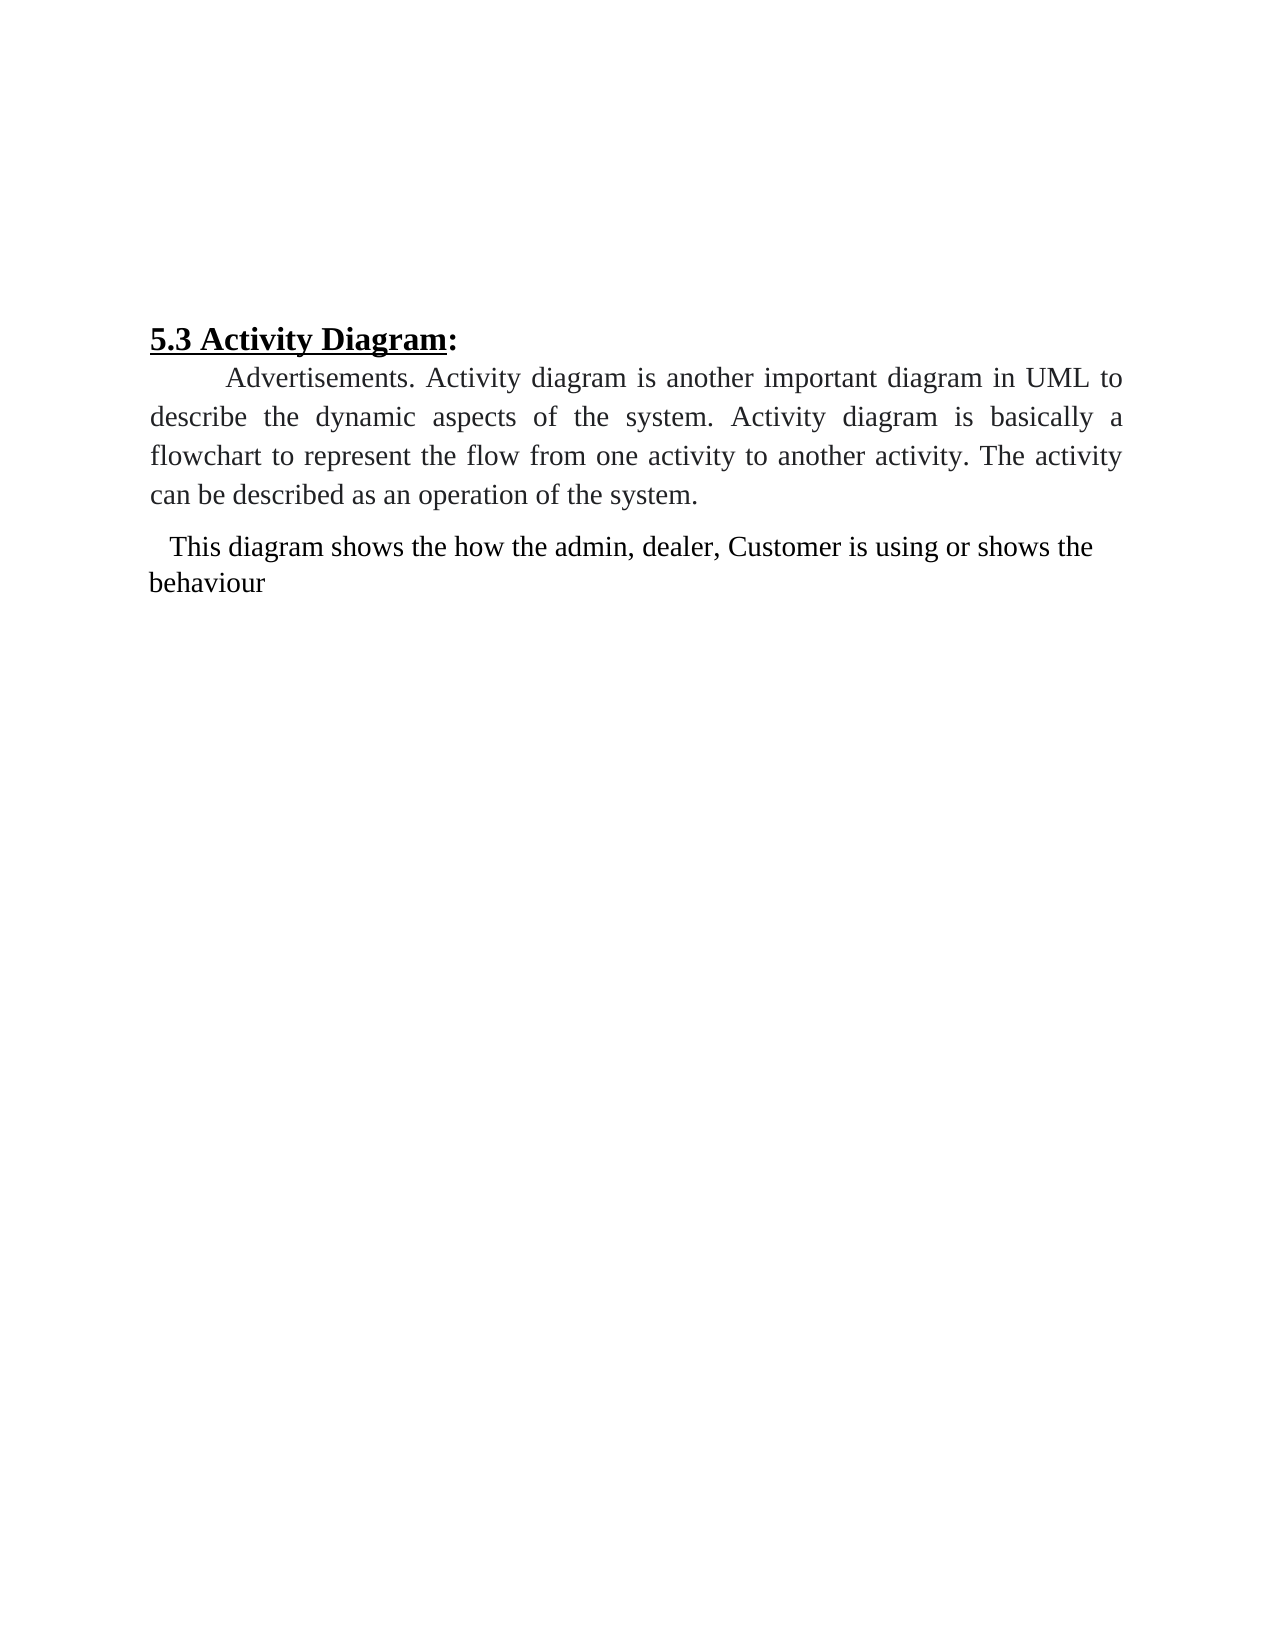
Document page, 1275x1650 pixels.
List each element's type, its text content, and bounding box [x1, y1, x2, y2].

text This diagram shows the how the admin, dealer, Customer is using or shows the behaviour [148, 529, 1133, 599]
text 5.3 Activity Diagram: [150, 319, 1133, 358]
text Advertisements. Activity diagram is another important diagram in UML to describe the dynamic aspects of the system. Activity diagram is basically a flowchart to represent the flow from one activity to another activity. The activity can be described as an operation of the system. [150, 360, 1124, 510]
